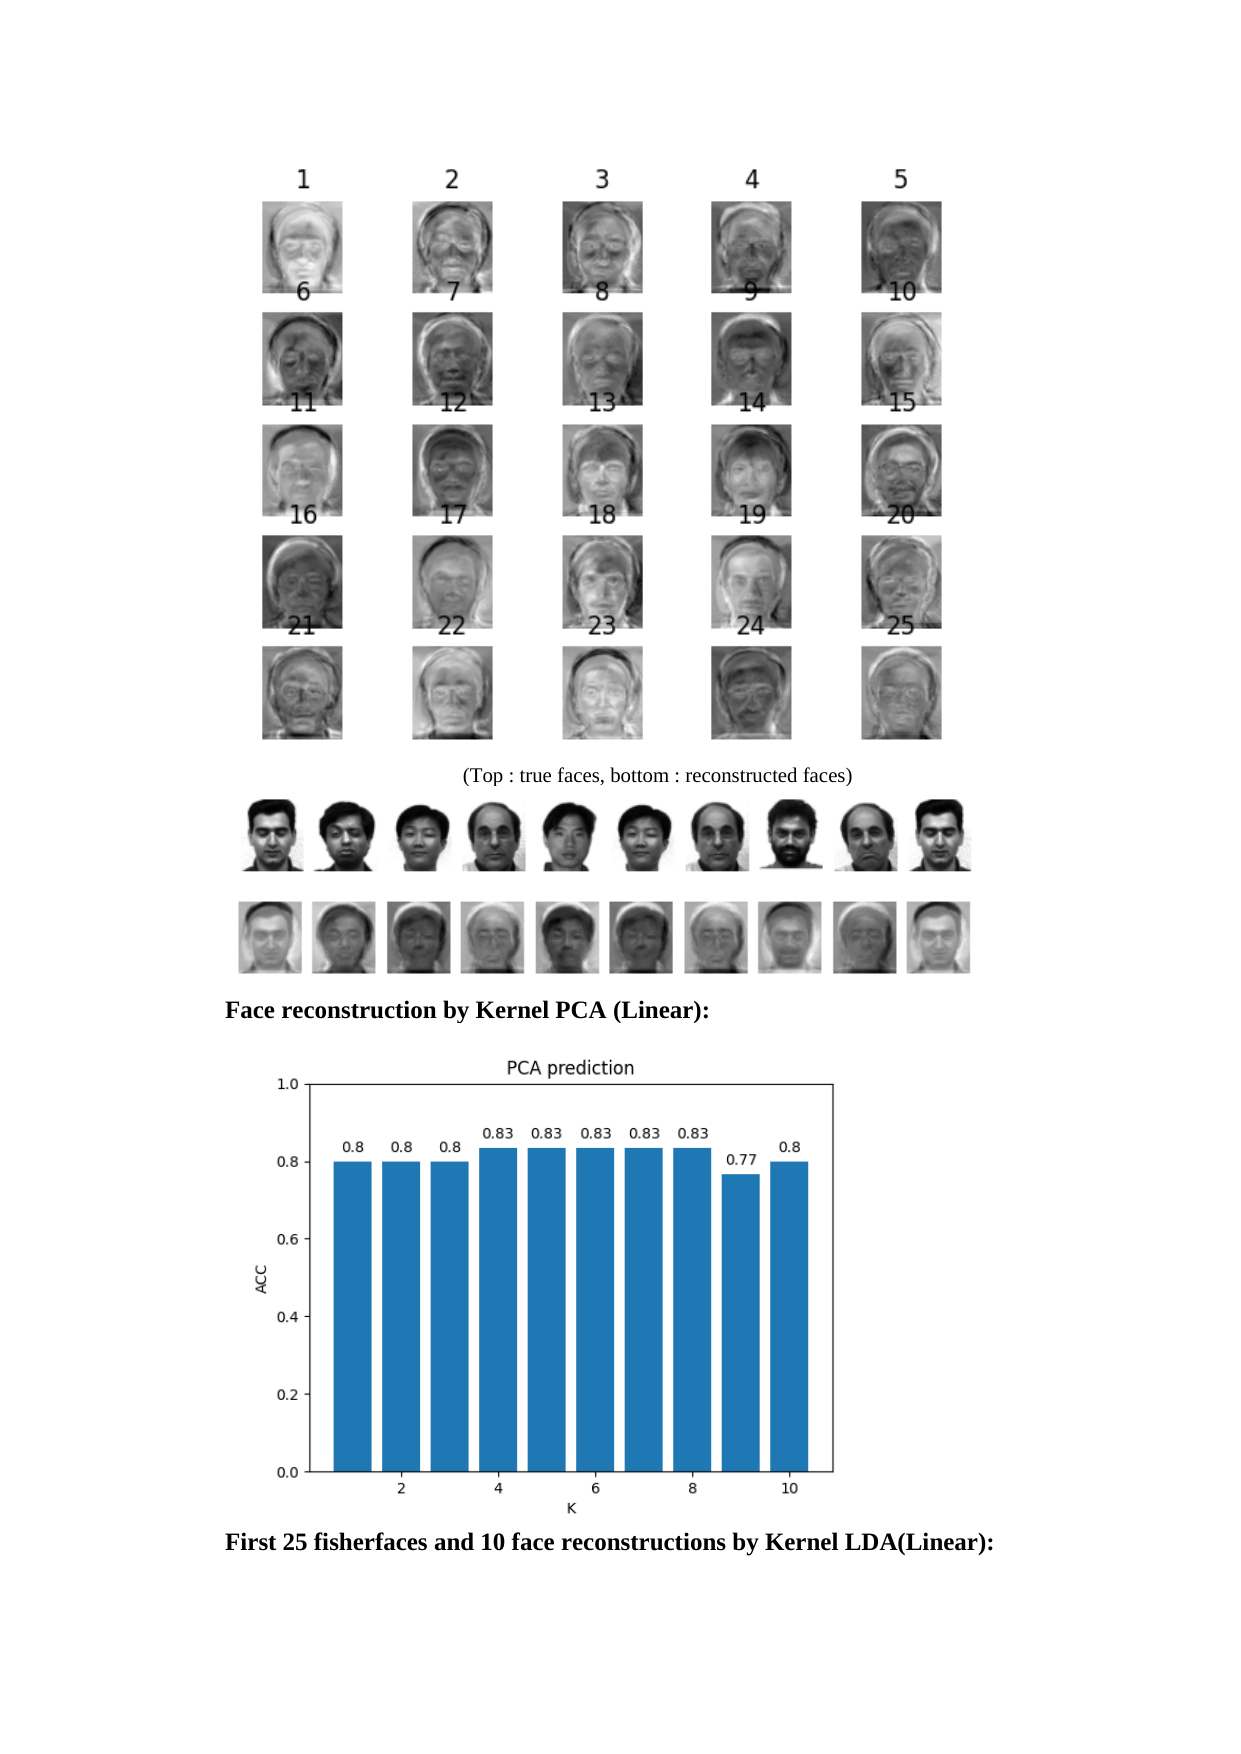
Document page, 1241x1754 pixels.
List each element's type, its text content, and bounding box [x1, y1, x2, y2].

picture [225, 1023, 900, 1527]
text First 25 fisherfaces and 10 face reconstructions by Kernel LDA(Linear): [150, 1527, 1090, 1556]
text Face reconstruction by Kernel PCA (Linear): [150, 995, 1090, 1024]
picture [225, 150, 965, 763]
text (Top : true faces, bottom : reconstructed faces) [225, 763, 1090, 787]
picture [225, 786, 991, 996]
